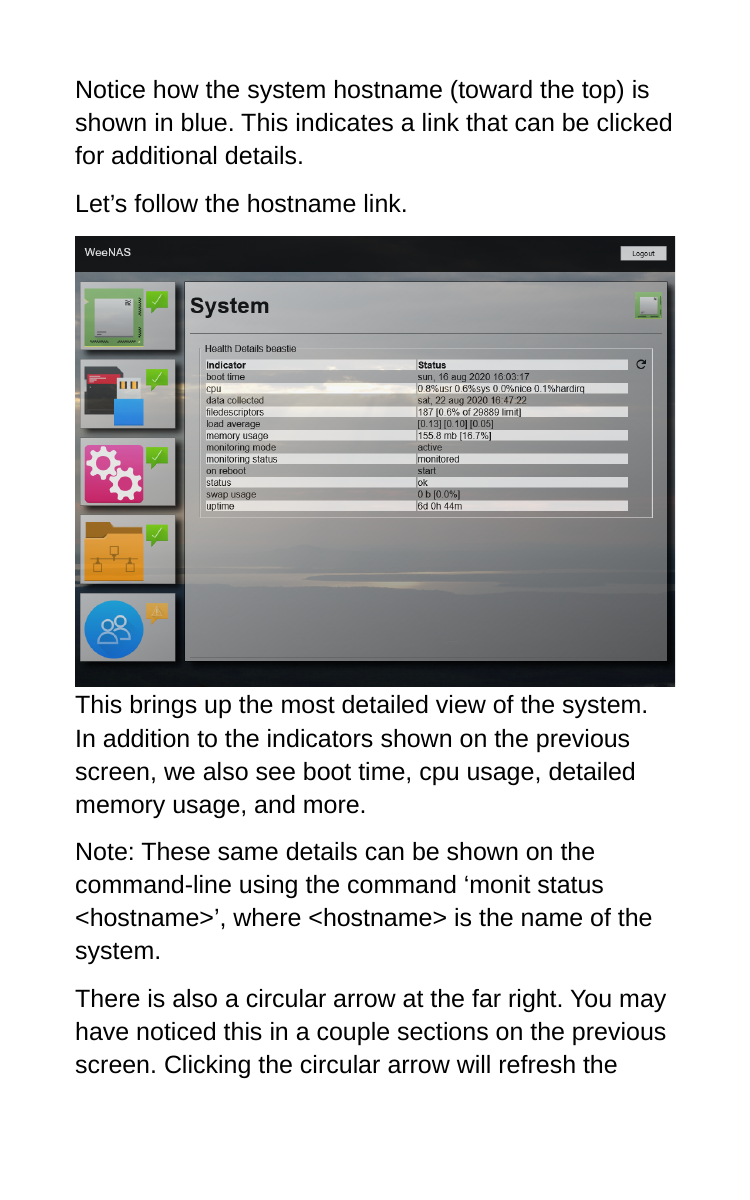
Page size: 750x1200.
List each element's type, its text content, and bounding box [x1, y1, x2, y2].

text Let’s follow the hostname link. [75, 189, 675, 217]
text There is also a circular arrow at the far right. You may have noticed this in a couple sections on the previous screen. Clicking the circular arrow will refresh the [75, 984, 675, 1079]
text Notice how the system hostname (toward the top) is shown in blue. This indicates a link that can be clicked for additional details. [75, 75, 675, 170]
text Note: These same details can be shown on the command-line using the command ‘monit status <hostname>’, where <hostname> is the name of the system. [75, 837, 675, 965]
text This brings up the most detailed view of the system. In addition to the indicators shown on the previous screen, we also see boot time, cpu usage, detailed memory usage, and more. [75, 687, 675, 818]
picture [75, 236, 675, 687]
